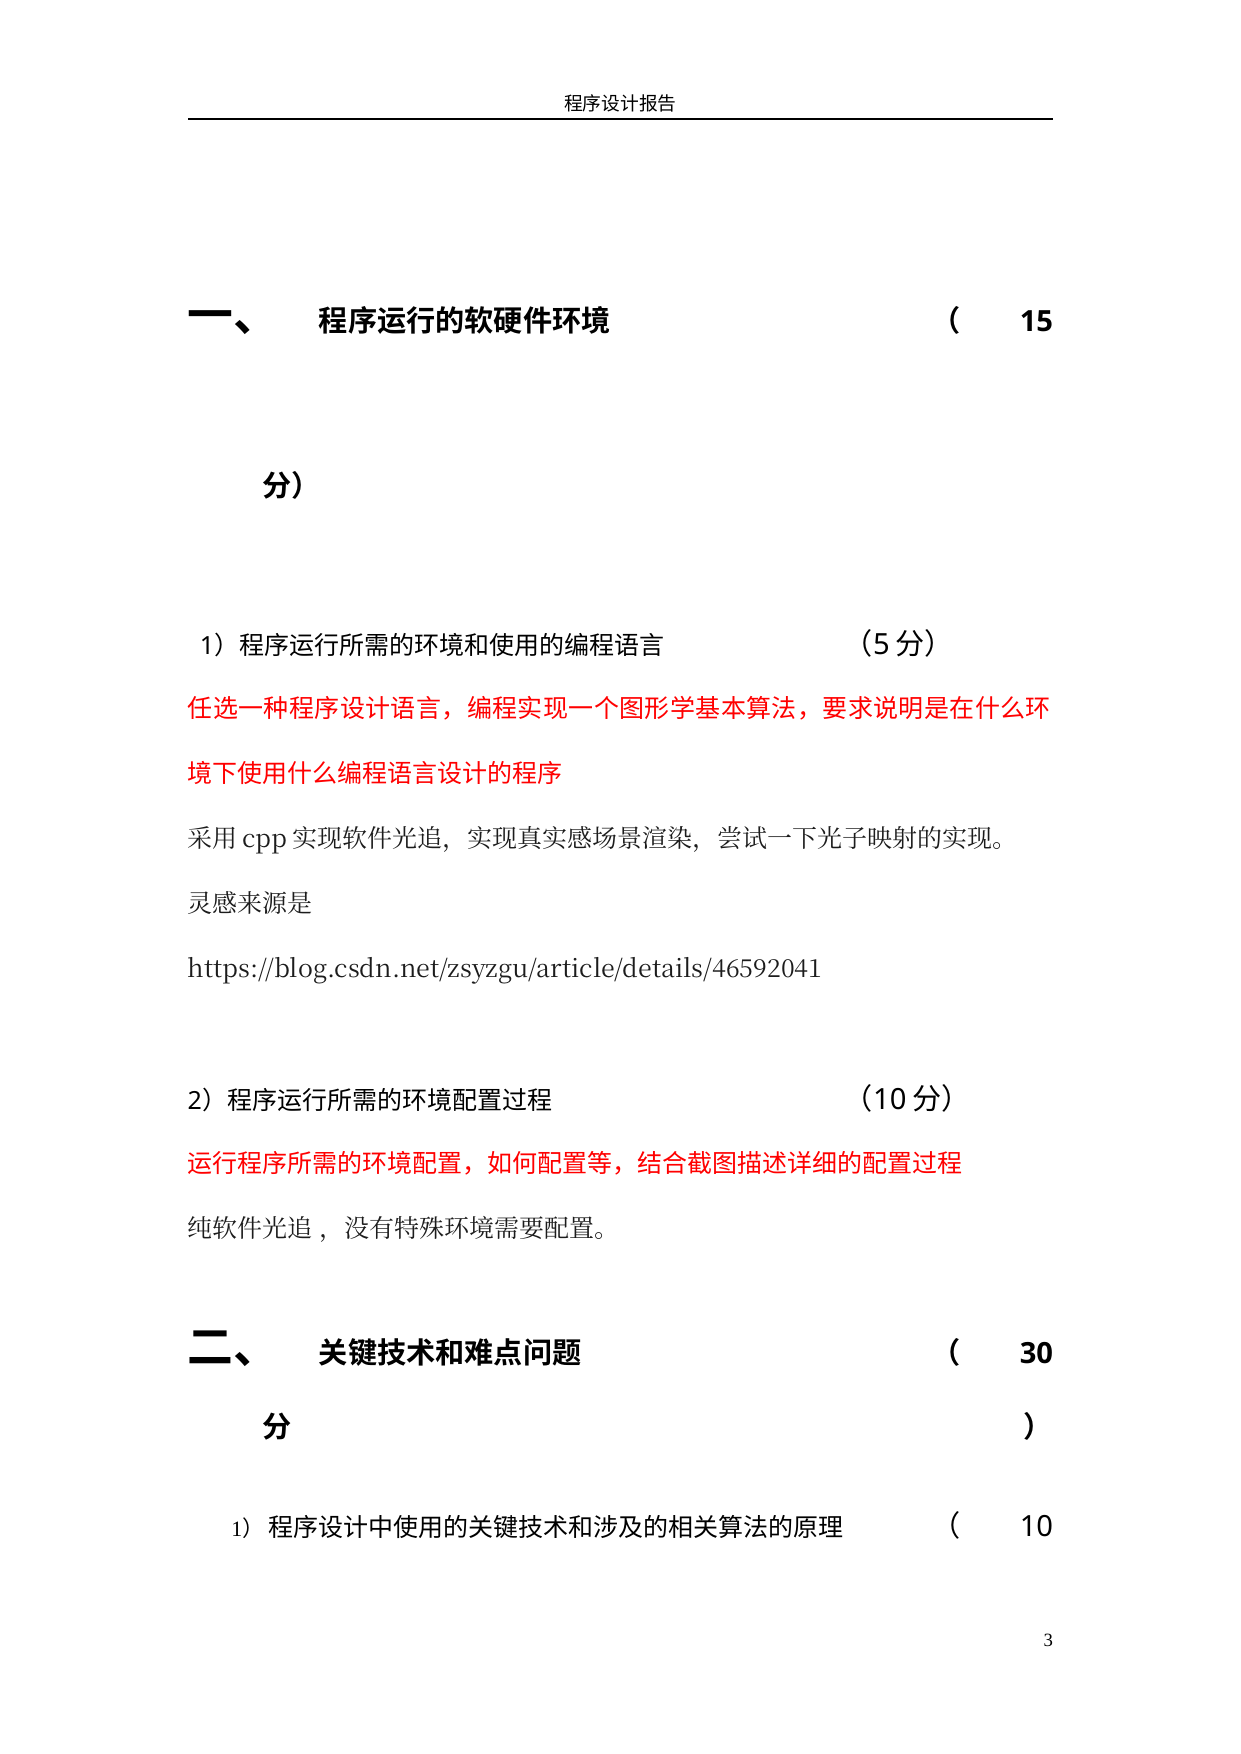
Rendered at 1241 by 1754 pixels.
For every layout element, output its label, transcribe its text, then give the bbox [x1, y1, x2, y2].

subtitle 关键技术和难点问题 （30分） [187, 1295, 1053, 1457]
list 程序设计中使用的关键技术和涉及的相关算法的原理 （10分） [231, 1492, 1053, 1557]
text 采用cpp实现软件光追，实现真实感场景渲染，尝试一下光子映射的实现。 [187, 804, 1053, 869]
text 运行程序所需的环境配置，如何配置等，结合截图描述详细的配置过程 [187, 1129, 1053, 1194]
text 灵感来源是 [187, 869, 1053, 934]
text 纯软件光追 ，没有特殊环境需要配置。 [187, 1194, 1053, 1259]
text 2）程序运行所需的环境配置过程 （10分） [187, 1064, 1053, 1129]
subtitle 程序运行的软硬件环境 （15分） [187, 262, 1053, 516]
text 1）程序运行所需的环境和使用的编程语言 （5分） [187, 609, 1053, 674]
text https://blog.csdn.net/zsyzgu/article/details/46592041 [187, 934, 1053, 999]
text 任选一种程序设计语言，编程实现一个图形学基本算法，要求说明是在什么环境下使用什么编程语言设计的程序 [187, 674, 1053, 804]
